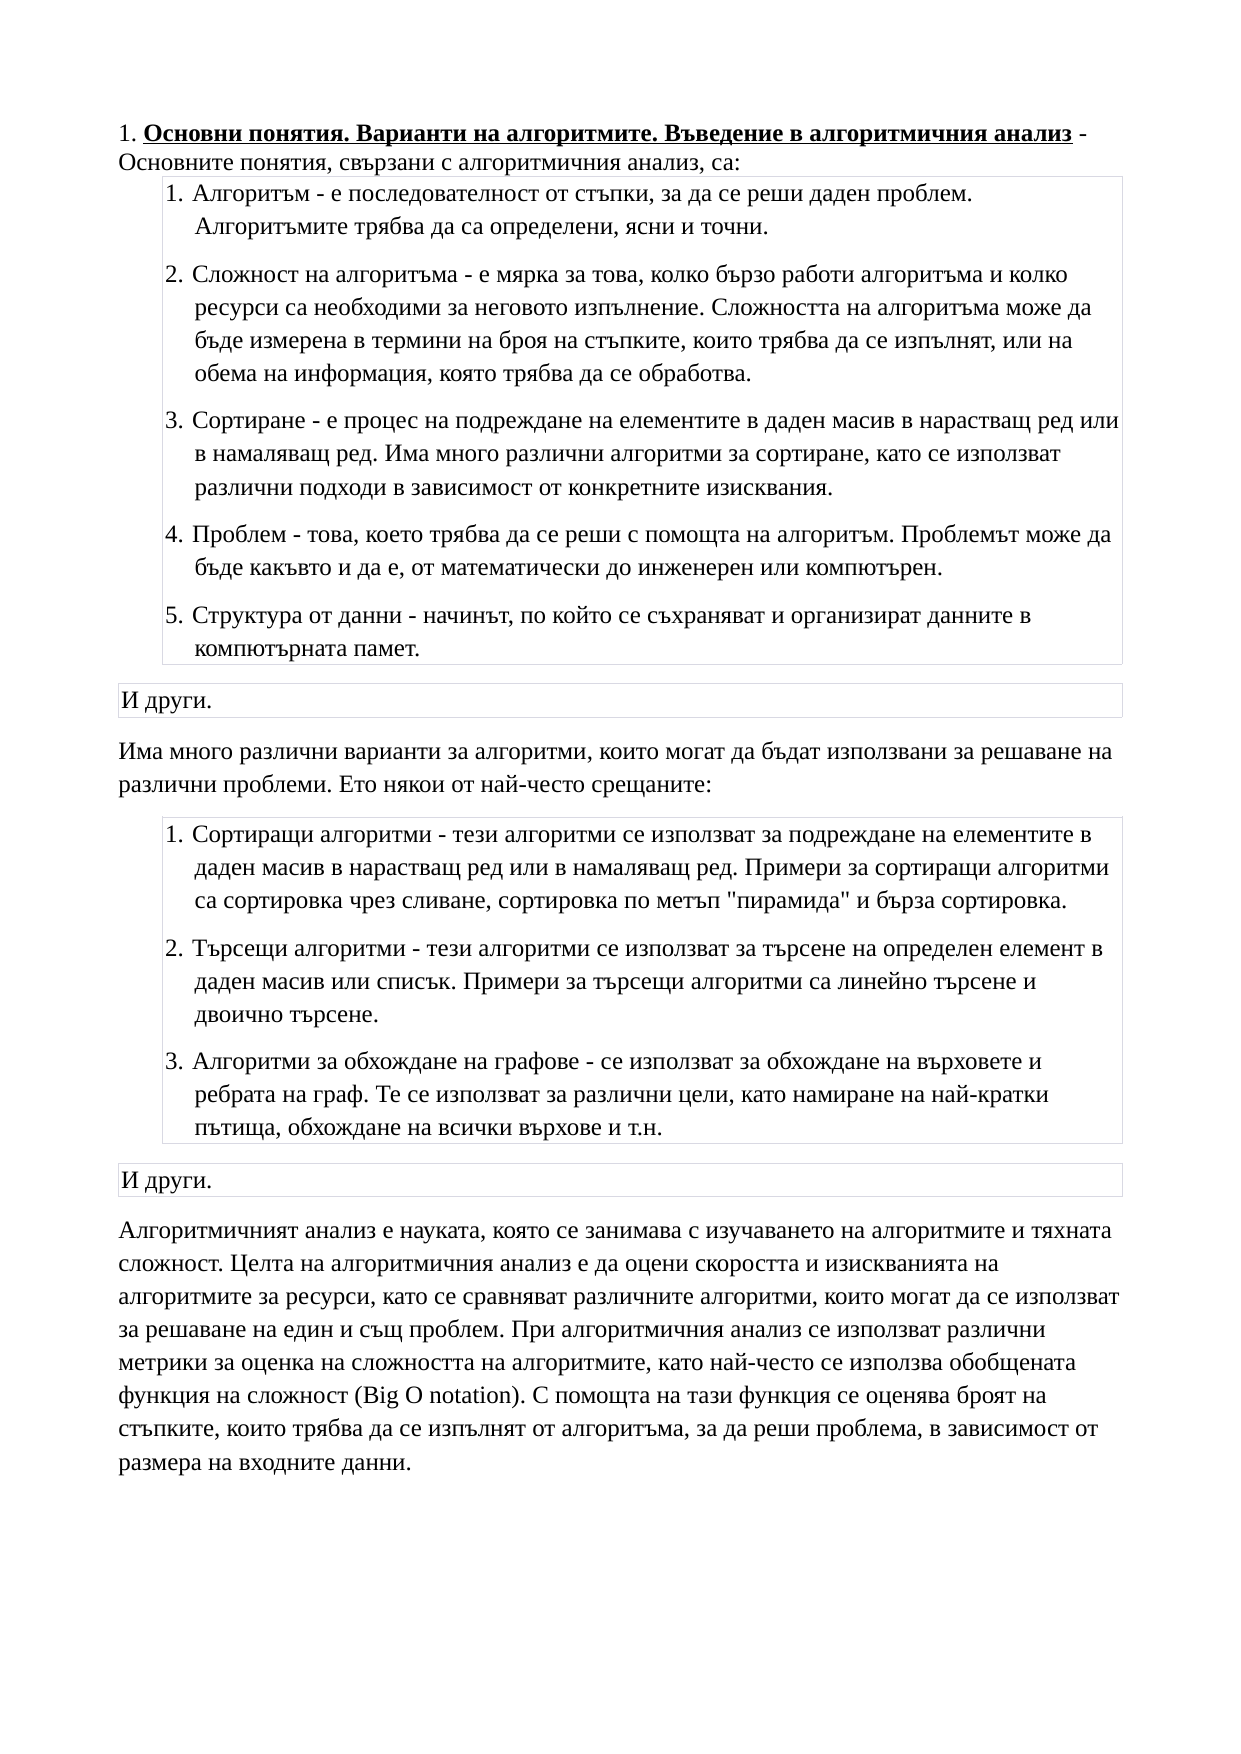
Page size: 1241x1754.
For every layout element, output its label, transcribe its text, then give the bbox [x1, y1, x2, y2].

text 1. Основни понятия. Варианти на алгоритмите. Въведение в алгоритмичния анализ - Основните понятия, свързани с алгоритмичния анализ, са: [118, 118, 1122, 176]
list Проблем - това, което трябва да се реши с помощта на алгоритъм. Проблемът може да бъде какъвто и да е, от математически до инженерен или компютърен. [163, 517, 1122, 581]
text И други. [119, 684, 1122, 717]
list Сортиране - е процес на подреждане на елементите в даден масив в нарастващ ред или в намаляващ ред. Има много различни алгоритми за сортиране, като се използват различни подходи в зависимост от конкретните изисквания. [163, 403, 1122, 500]
text Има много различни варианти за алгоритми, които могат да бъдат използвани за решаване на различни проблеми. Ето някои от най-често срещаните: [118, 736, 1122, 798]
text Алгоритмичният анализ е науката, която се занимава с изучаването на алгоритмите и тяхната сложност. Целта на алгоритмичния анализ е да оцени скоростта и изискванията на алгоритмите за ресурси, като се сравняват различните алгоритми, които могат да се използват за решаване на един и същ проблем. При алгоритмичния анализ се използват различни метрики за оценка на сложността на алгоритмите, като най-често се използва обобщената функция на сложност (Big O notation). С помощта на тази функция се оценява броят на стъпките, които трябва да се изпълнят от алгоритъма, за да реши проблема, в зависимост от размера на входните данни. [118, 1215, 1122, 1475]
list Сортиращи алгоритми - тези алгоритми се използват за подреждане на елементите в даден масив в нарастващ ред или в намаляващ ред. Примери за сортиращи алгоритми са сортировка чрез сливане, сортировка по метъп "пирамида" и бърза сортировка. [163, 818, 1122, 914]
text И други. [119, 1164, 1122, 1196]
list Търсещи алгоритми - тези алгоритми се използват за търсене на определен елемент в даден масив или списък. Примери за търсещи алгоритми са линейно търсене и двоично търсене. [163, 930, 1122, 1027]
list Алгоритми за обхождане на графове - се използват за обхождане на върховете и ребрата на граф. Те се използват за различни цели, като намиране на най-кратки пътища, обхождане на всички върхове и т.н. [163, 1044, 1122, 1143]
list Структура от данни - начинът, по който се съхраняват и организират данните в компютърната памет. [163, 597, 1122, 664]
list Сложност на алгоритъма - е мярка за това, колко бързо работи алгоритъма и колко ресурси са необходими за неговото изпълнение. Сложността на алгоритъма може да бъде измерена в термини на броя на стъпките, които трябва да се изпълнят, или на обема на информация, която трябва да се обработва. [163, 256, 1122, 387]
list Алгоритъм - е последователност от стъпки, за да се реши даден проблем. Алгоритъмите трябва да са определени, ясни и точни. [163, 177, 1122, 240]
